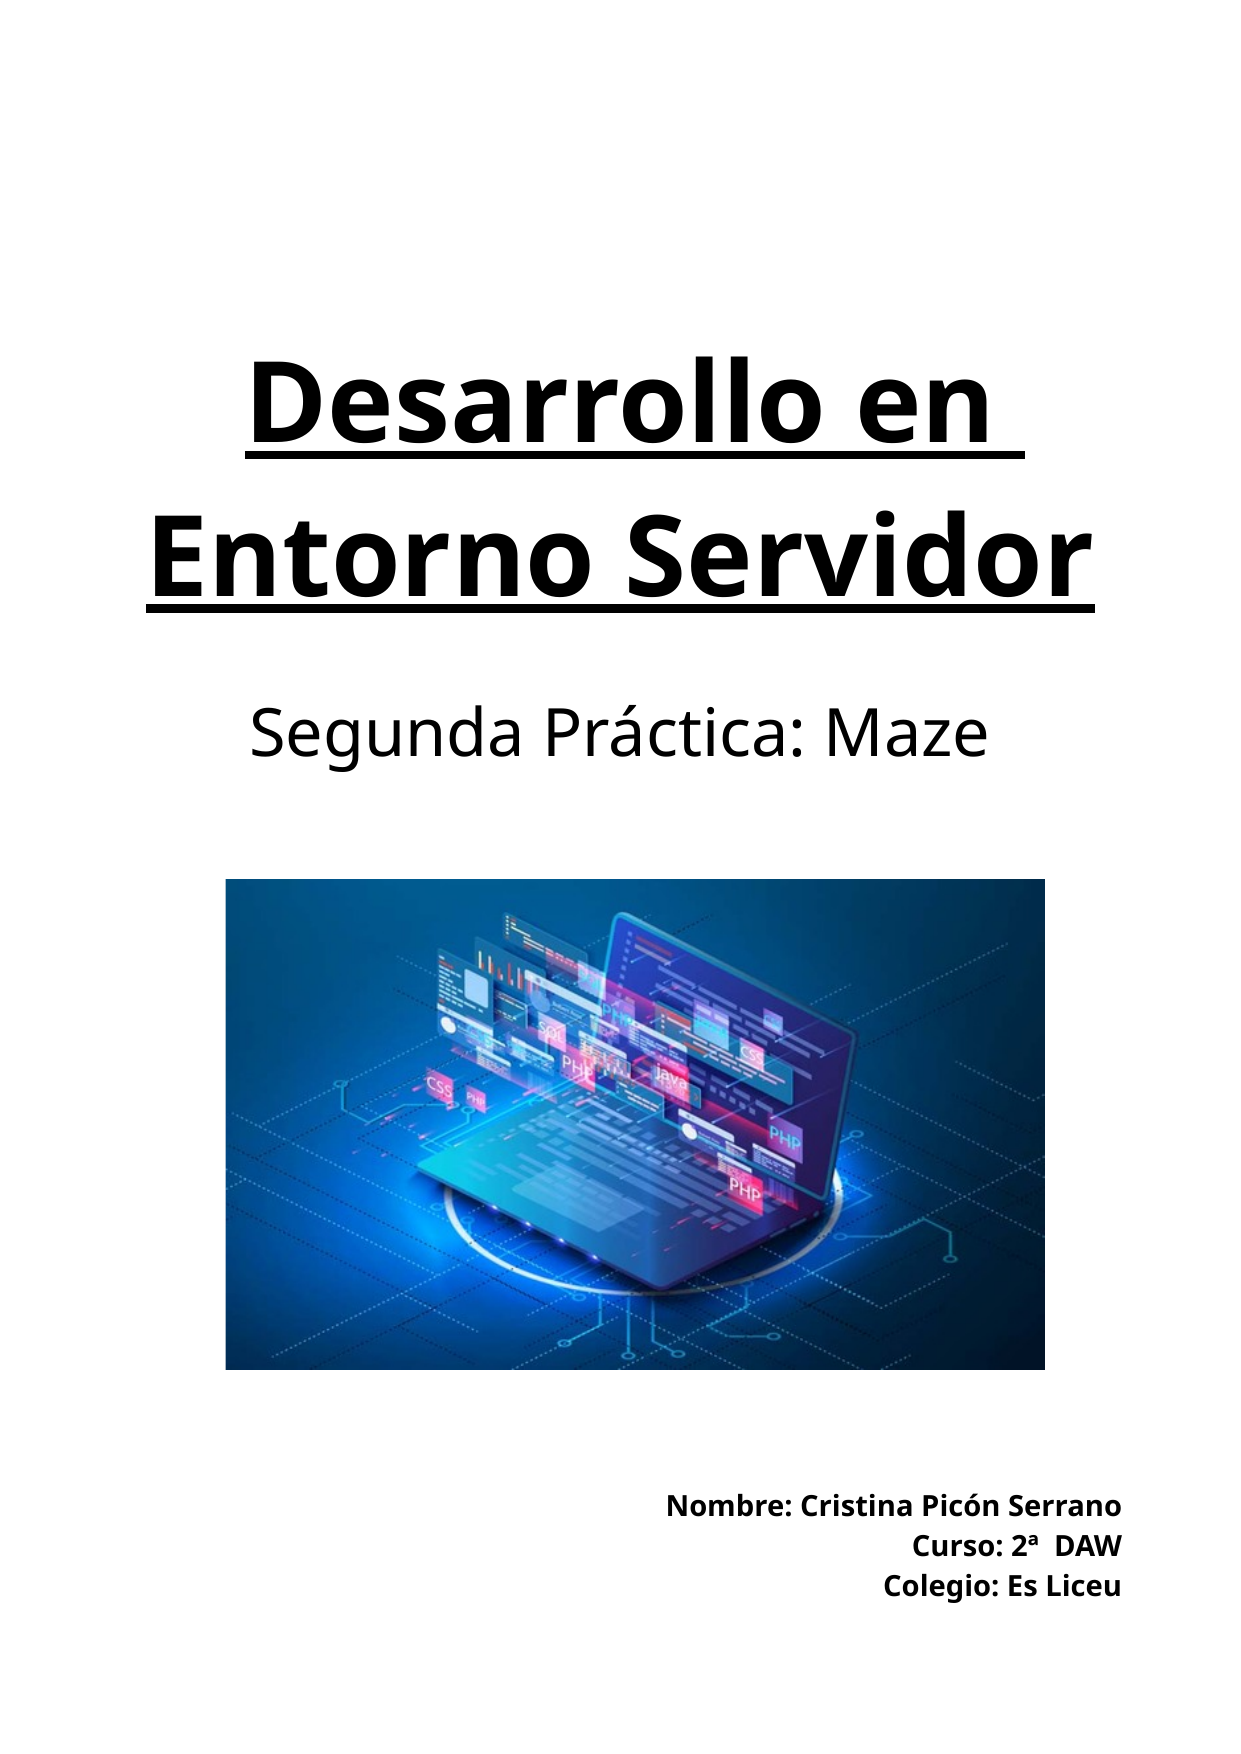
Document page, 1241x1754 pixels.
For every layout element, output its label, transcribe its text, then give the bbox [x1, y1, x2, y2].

text Entorno Servidor [118, 476, 1122, 629]
text Nombre: Cristina Picón Serrano [118, 1486, 1122, 1525]
text Colegio: Es Liceu [118, 1565, 1122, 1604]
text Curso: 2ª DAW [118, 1525, 1122, 1565]
text Segunda Práctica: Maze [118, 686, 1122, 776]
picture [225, 879, 1045, 1370]
text Desarrollo en [118, 322, 1122, 476]
